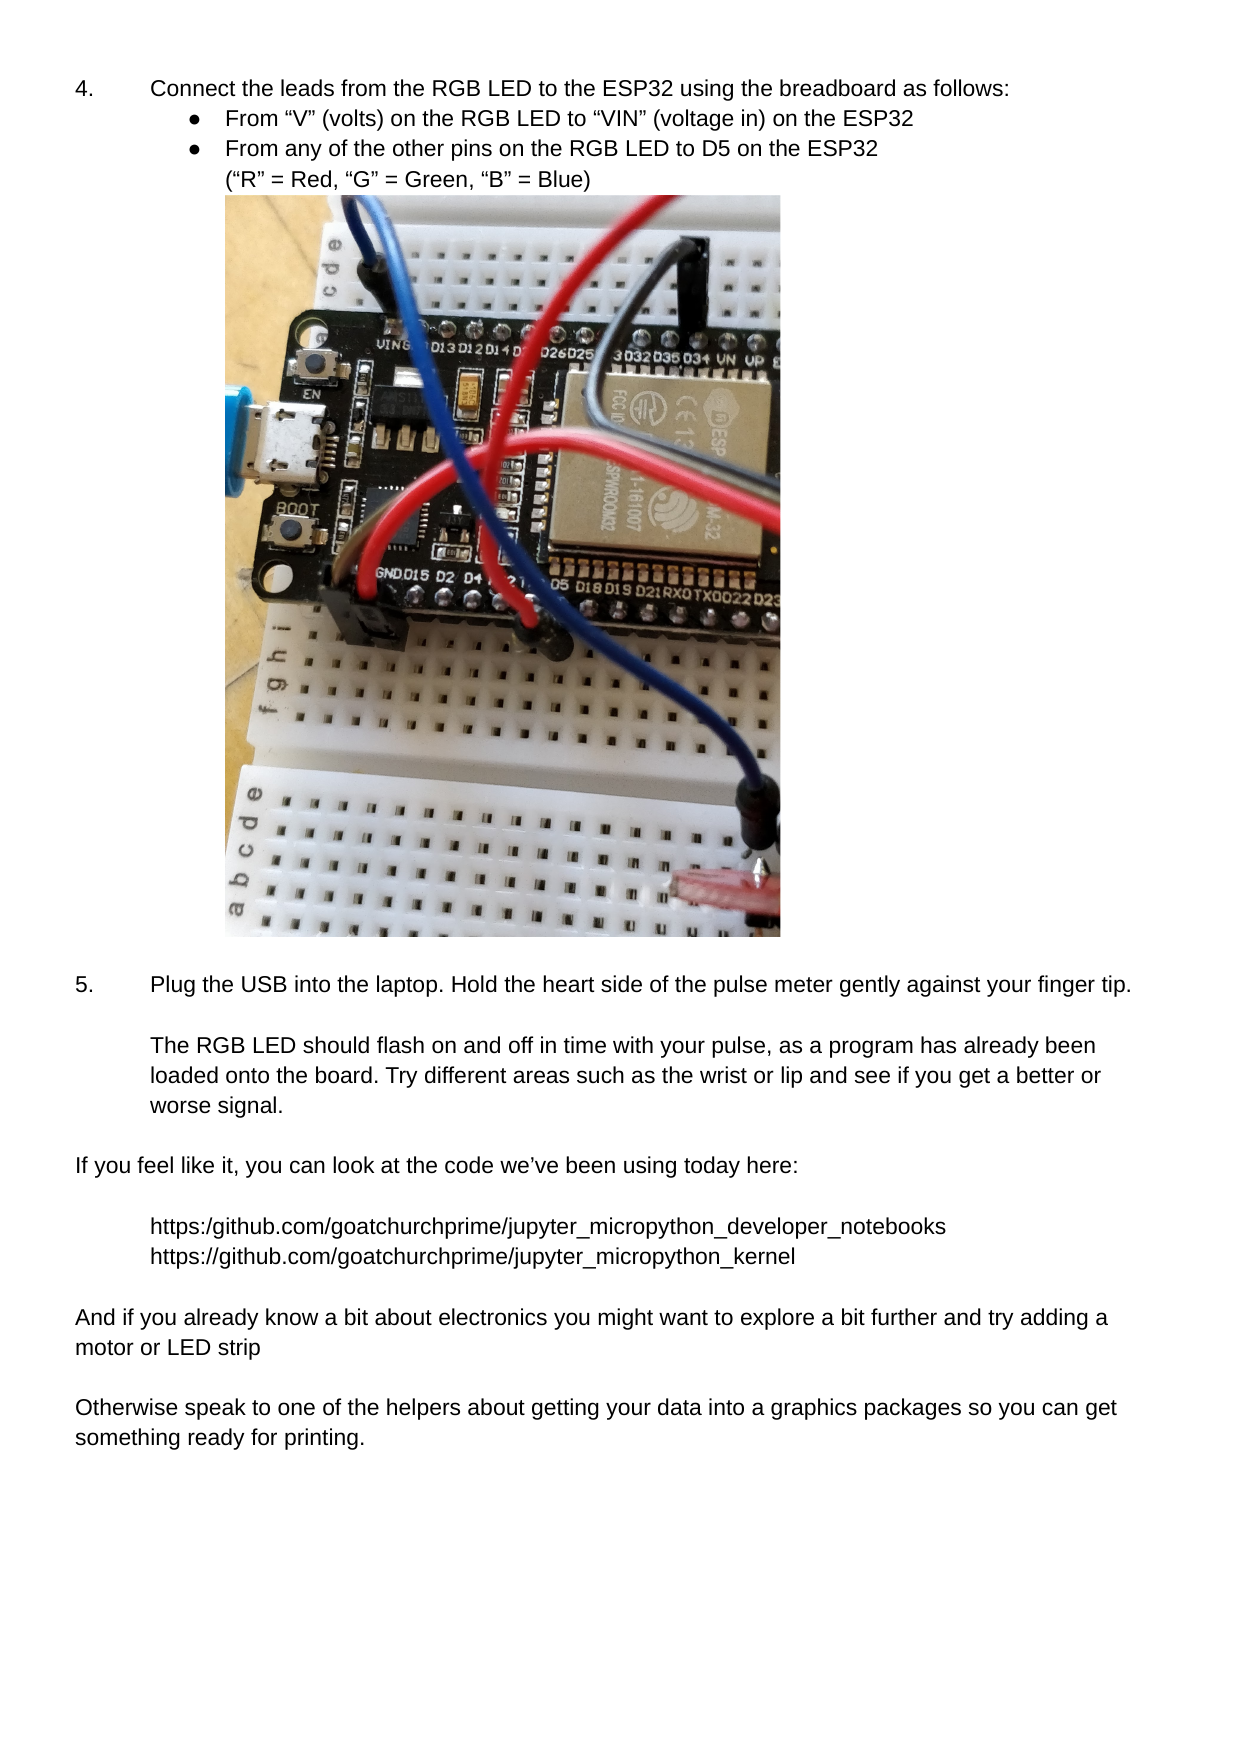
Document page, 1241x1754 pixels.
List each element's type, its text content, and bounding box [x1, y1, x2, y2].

text (“R” = Red, “G” = Green, “B” = Blue) [225, 166, 1165, 192]
text 5. Plug the USB into the laptop. Hold the heart side of the pulse meter gently against your finger tip. [75, 971, 1165, 997]
picture [225, 195, 781, 937]
text The RGB LED should flash on and off in time with your pulse, as a program has already been loaded onto the board. Try different areas such as the wrist or lip and see if you get a better or worse signal. [150, 1032, 1165, 1118]
text https:/github.com/goatchurchprime/jupyter_micropython_developer_notebooks [75, 1213, 1165, 1239]
text Otherwise speak to one of the helpers about getting your data into a graphics packages so you can get something ready for printing. [75, 1394, 1165, 1451]
text If you feel like it, you can look at the code we’ve been using today here: [75, 1152, 1165, 1179]
text 4. Connect the leads from the RGB LED to the ESP32 using the breadboard as follows: [75, 75, 1165, 101]
list From any of the other pins on the RGB LED to D5 on the ESP32 [187, 135, 1165, 162]
list From “V” (volts) on the RGB LED to “VIN” (voltage in) on the ESP32 [187, 105, 1165, 132]
text And if you already know a bit about electronics you might want to explore a bit further and try adding a motor or LED strip [75, 1303, 1165, 1360]
text https://github.com/goatchurchprime/jupyter_micropython_kernel [75, 1243, 1165, 1269]
